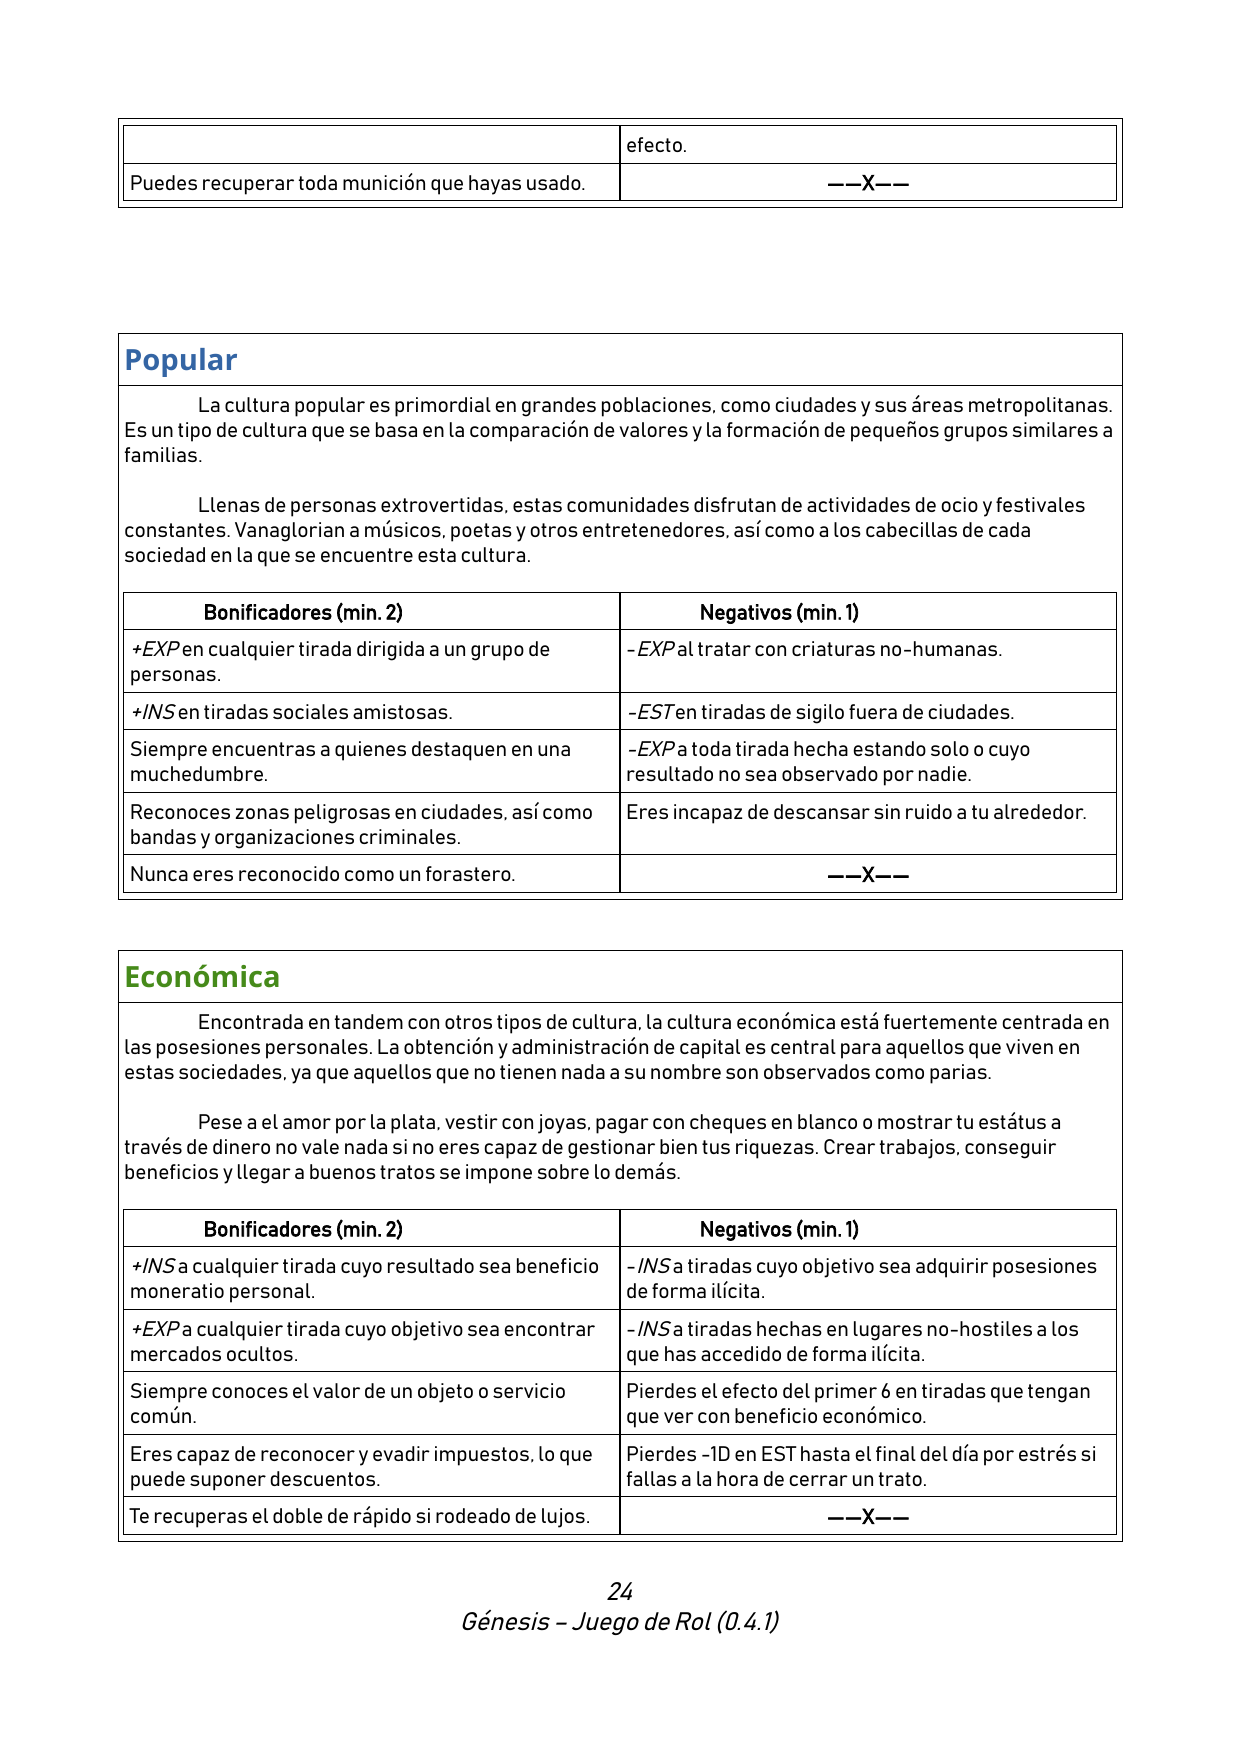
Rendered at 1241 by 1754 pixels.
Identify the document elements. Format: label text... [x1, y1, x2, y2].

table_cell -INS a tiradas cuyo objetivo sea adquirir posesiones de forma ilícita. [621, 1247, 1116, 1309]
table_cell +EXP a cualquier tirada cuyo objetivo sea encontrar mercados ocultos. [124, 1310, 619, 1371]
table_header Popular [119, 334, 1122, 385]
table_cell ——X—— [621, 855, 1116, 892]
table_cell Puedes recuperar toda munición que hayas usado. [124, 164, 619, 200]
table_header Bonificadores (min. 2) [124, 1210, 619, 1246]
table_cell Siempre encuentras a quienes destaquen en una muchedumbre. [124, 730, 619, 792]
table_cell -INS a tiradas hechas en lugares no-hostiles a los que has accedido de forma ilícita. [621, 1310, 1116, 1371]
table_cell Nunca eres reconocido como un forastero. [124, 855, 619, 892]
table_cell -EXP a toda tirada hecha estando solo o cuyo resultado no sea observado por nadie. [621, 730, 1116, 792]
table_cell ——X—— [621, 1497, 1116, 1534]
table_cell Encontrada en tandem con otros tipos de cultura, la cultura económica está fuertemente centrada en las posesiones personales. La obtención y administración de capital es central para aquellos que viven en estas sociedades, ya que aquellos que no tienen nada a su nombre son observados como parias. Pese a el amor por la plata, vestir con joyas, pagar con cheques en blanco o mostrar tu estátus a través de dinero no vale nada si no eres capaz de gestionar bien tus riquezas. Crear trabajos, conseguir beneficios y llegar a buenos tratos se impone sobre lo demás. [119, 1003, 1122, 1541]
table_header Económica [119, 951, 1122, 1002]
table_cell Siempre conoces el valor de un objeto o servicio común. [124, 1372, 619, 1434]
table_cell -EST en tiradas de sigilo fuera de ciudades. [621, 693, 1116, 729]
table_cell Pierdes -1D en EST hasta el final del día por estrés si fallas a la hora de cerrar un trato. [621, 1435, 1116, 1496]
table_cell +INS a cualquier tirada cuyo resultado sea beneficio moneratio personal. [124, 1247, 619, 1309]
table_cell -EXP al tratar con criaturas no-humanas. [621, 630, 1116, 692]
table_cell La cultura popular es primordial en grandes poblaciones, como ciudades y sus áreas metropolitanas. Es un tipo de cultura que se basa en la comparación de valores y la formación de pequeños grupos similares a familias. Llenas de personas extrovertidas, estas comunidades disfrutan de actividades de ocio y festivales constantes. Vanaglorian a músicos, poetas y otros entretenedores, así como a los cabecillas de cada sociedad en la que se encuentre esta cultura. [119, 386, 1122, 899]
table_header Bonificadores (min. 2) [124, 593, 619, 629]
table_cell +EXP en cualquier tirada dirigida a un grupo de personas. [124, 630, 619, 692]
table_header Negativos (min. 1) [621, 593, 1116, 629]
table_cell ——X—— [621, 164, 1116, 200]
table_cell Eres capaz de reconocer y evadir impuestos, lo que puede suponer descuentos. [124, 1435, 619, 1496]
table_cell Reconoces zonas peligrosas en ciudades, así como bandas y organizaciones criminales. [124, 793, 619, 854]
table_cell Pierdes el efecto del primer 6 en tiradas que tengan que ver con beneficio económico. [621, 1372, 1116, 1434]
table_cell [124, 126, 619, 162]
table_cell efecto. [621, 126, 1116, 162]
table_cell Te recuperas el doble de rápido si rodeado de lujos. [124, 1497, 619, 1534]
table_header Negativos (min. 1) [621, 1210, 1116, 1246]
table_cell Eres incapaz de descansar sin ruido a tu alrededor. [621, 793, 1116, 854]
table_cell [119, 119, 1122, 207]
table_cell +INS en tiradas sociales amistosas. [124, 693, 619, 729]
